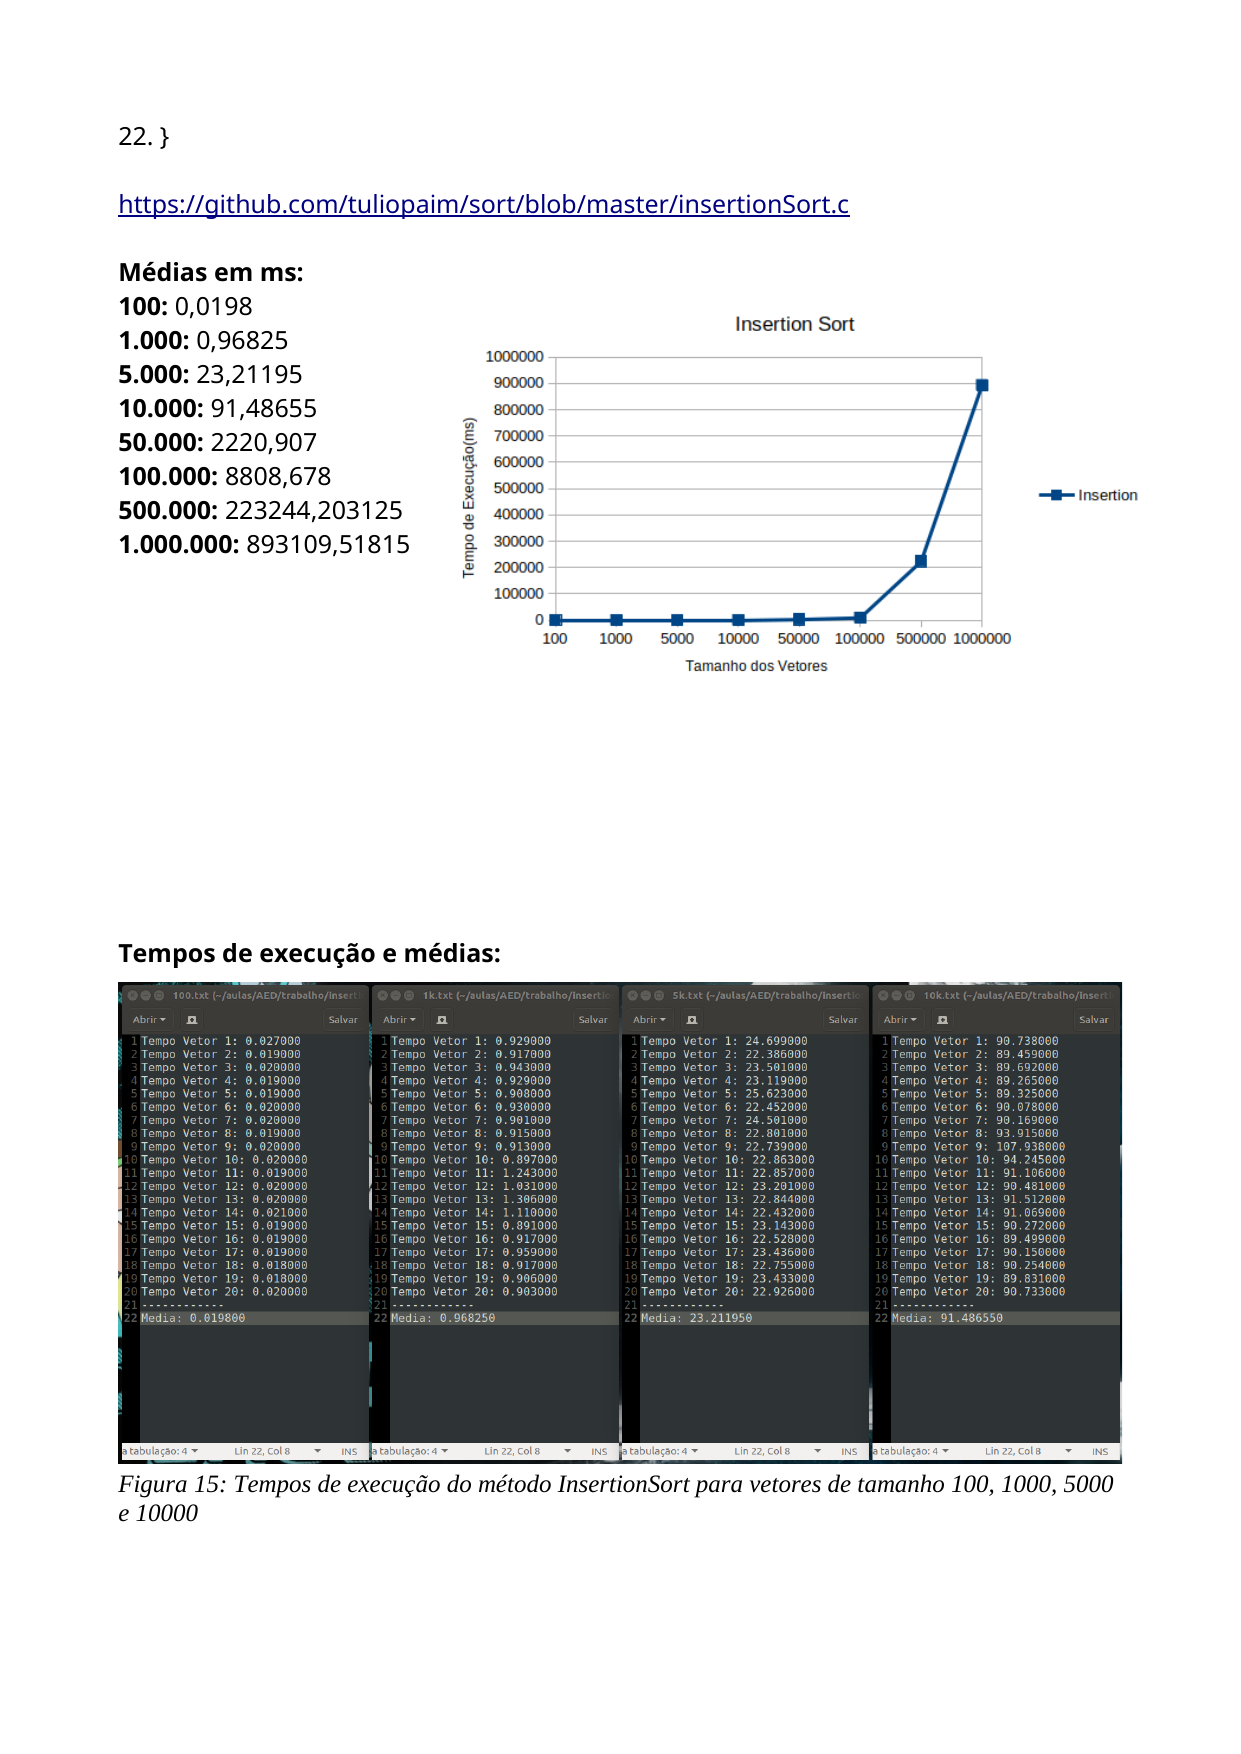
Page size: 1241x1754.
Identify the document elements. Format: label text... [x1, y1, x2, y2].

picture [437, 293, 1153, 696]
text 100.000: 8808,678 [118, 459, 437, 493]
text 5.000: 23,21195 [118, 357, 437, 391]
picture [118, 982, 1123, 1464]
text 22. } [118, 118, 1122, 152]
text 1.000: 0,96825 [118, 322, 437, 357]
text 500.000: 223244,203125 [118, 493, 437, 527]
text Médias em ms: [118, 254, 1122, 288]
text 1.000.000: 893109,51815 [118, 527, 437, 561]
text Tempos de execução e médias: [118, 936, 1122, 970]
text 100: 0,0198 [118, 288, 1122, 322]
text 10.000: 91,48655 [118, 391, 437, 425]
text Figura 15: Tempos de execução do método InsertionSort para vetores de tamanho 100, 1000, 5000 e 10000 [118, 1464, 1122, 1527]
text https://github.com/tuliopaim/sort/blob/master/insertionSort.c [118, 186, 1122, 220]
text 50.000: 2220,907 [118, 425, 437, 459]
